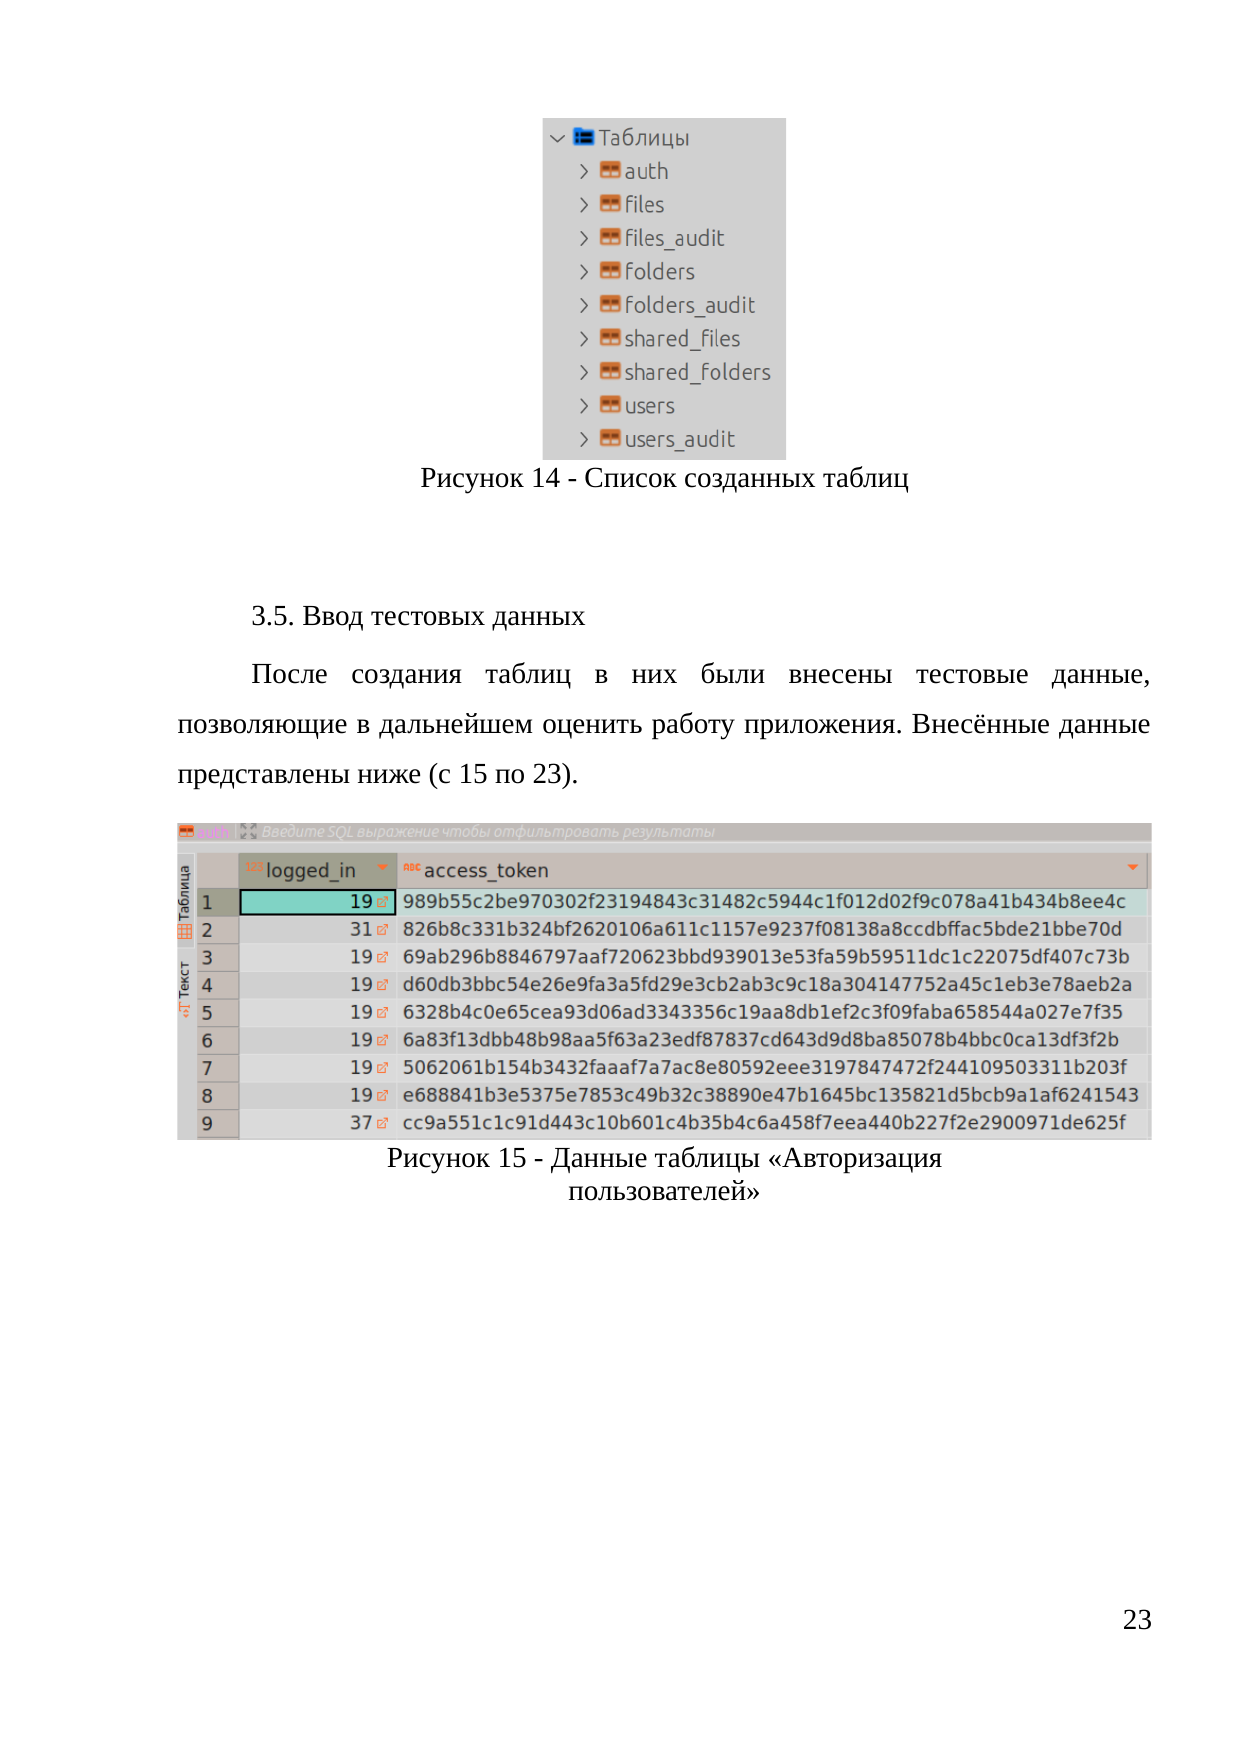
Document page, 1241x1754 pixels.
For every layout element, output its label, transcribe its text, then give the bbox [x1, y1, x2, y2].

text Рисунок 15 - Данные таблицы «Авторизация пользователей» [295, 1140, 1033, 1207]
text Рисунок 14 - Список созданных таблиц [295, 143, 1033, 493]
picture [542, 118, 787, 460]
picture [177, 823, 1152, 1140]
subtitle 3.5. Ввод тестовых данных [177, 598, 1152, 631]
text После создания таблиц в них были внесены тестовые данные, позволяющие в дальнейшем оценить работу приложения. Внесённые данные представлены ниже (с Рисунок 15 по Рисунок 23). [177, 656, 1152, 790]
